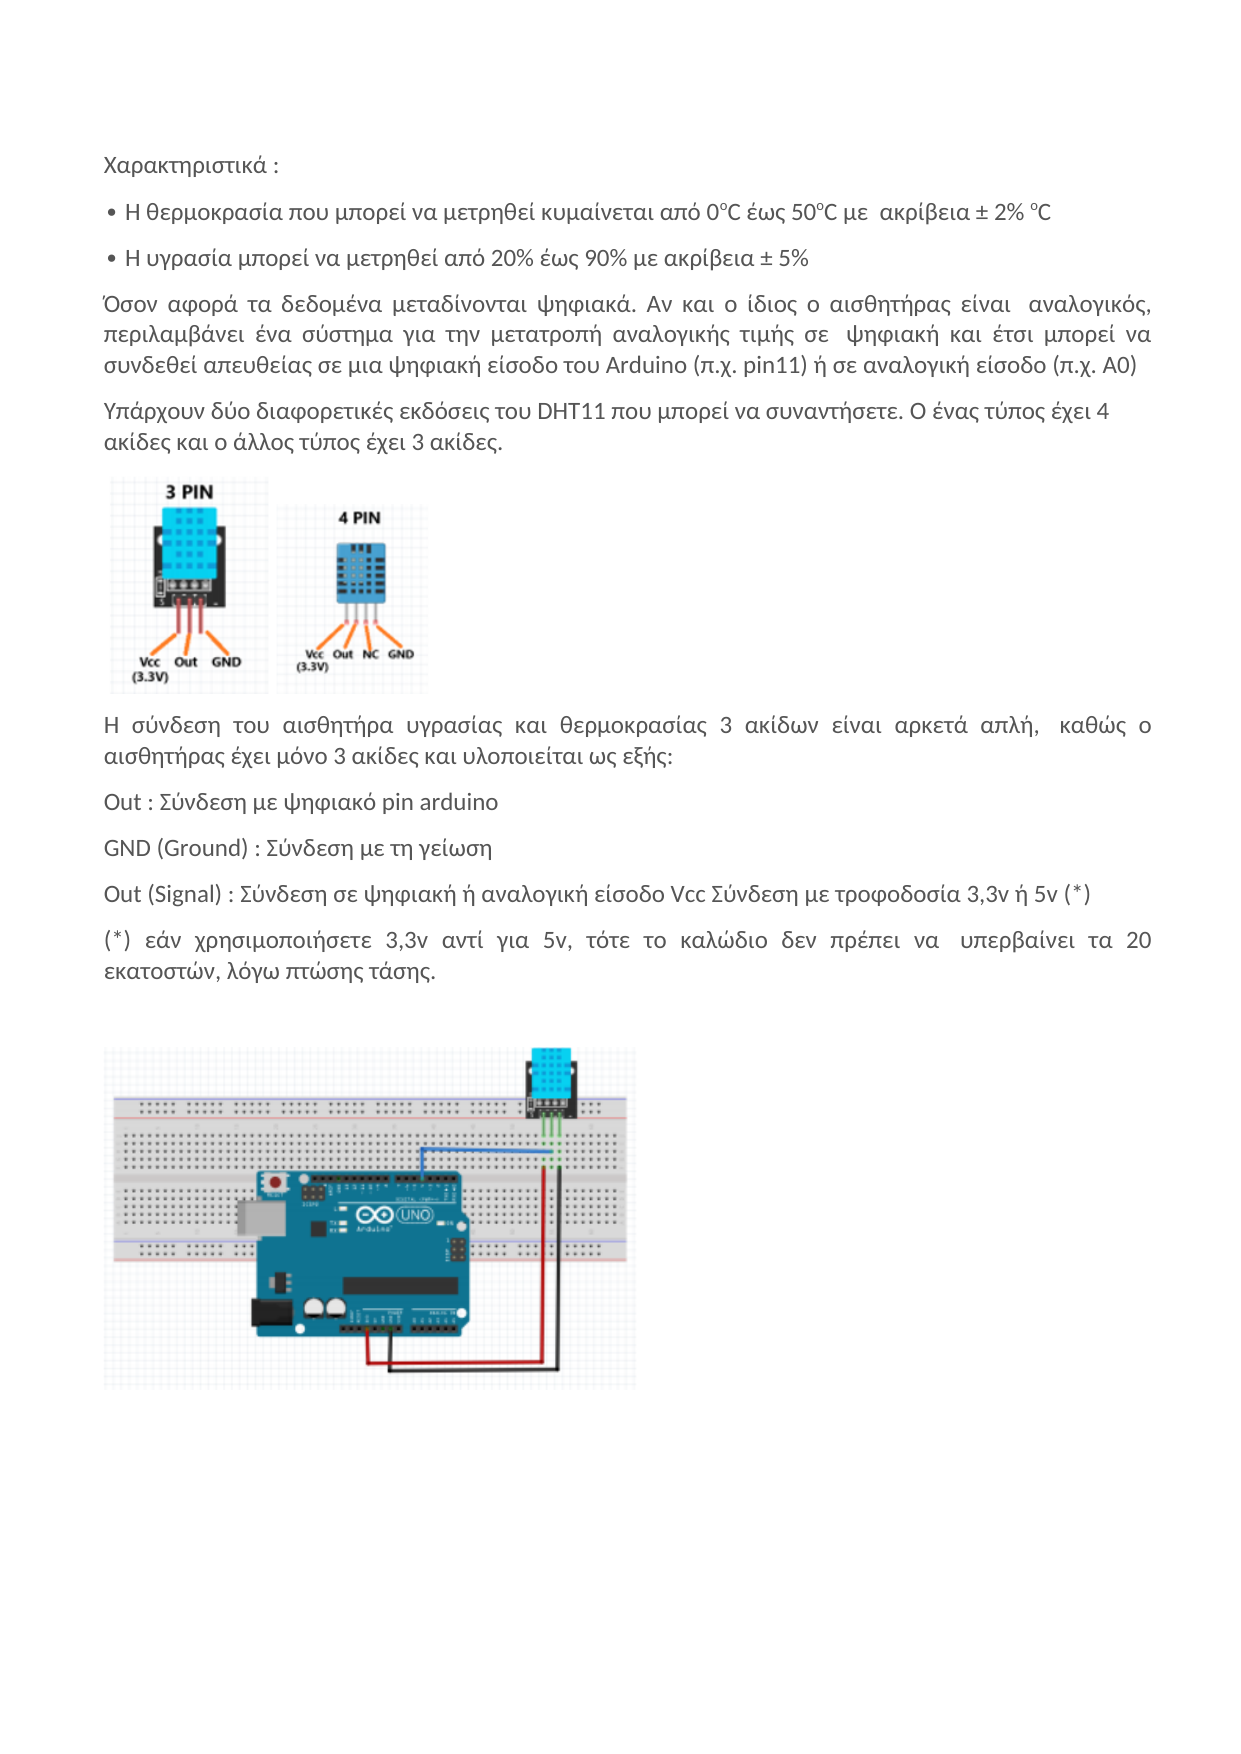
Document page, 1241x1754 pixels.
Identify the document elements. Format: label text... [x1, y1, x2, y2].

text Υπάρχουν δύο διαφορετικές εκδόσεις του DHT11 που μπορεί να συναντήσετε. Ο ένας τύπος έχει 4 ακίδες και ο άλλος τύπος έχει 3 ακίδες. [103, 395, 1152, 456]
text (*) εάν χρησιμοποιήσετε 3,3v αντί για 5v, τότε το καλώδιο δεν πρέπει να υπερβαίνει τα 20 εκατοστών, λόγω πτώσης τάσης. [103, 924, 1152, 986]
text GND (Ground) : Σύνδεση με τη γείωση [103, 832, 1152, 863]
text Όσον αφορά τα δεδομένα μεταδίνονται ψηφιακά. Αν και ο ίδιος ο αισθητήρας είναι αναλογικός, περιλαμβάνει ένα σύστημα για την μετατροπή αναλογικής τιμής σε ψηφιακή και έτσι μπορεί να συνδεθεί απευθείας σε μια ψηφιακή είσοδο του Arduino (π.χ. pin11) ή σε αναλογική είσοδο (π.χ. Α0) [103, 288, 1152, 379]
text ∙ Η υγρασία μπορεί να μετρηθεί από 20% έως 90% με ακρίβεια ± 5% [103, 242, 1152, 272]
text Χαρακτηριστικά : [103, 149, 1152, 180]
text Out : Σύνδεση με ψηφιακό pin arduino [103, 786, 1152, 817]
picture [103, 471, 447, 694]
text ∙ Η θερμοκρασία που μπορεί να μετρηθεί κυμαίνεται από 0οC έως 50οC με ακρίβεια ± 2% οC [103, 196, 1152, 226]
text Η σύνδεση του αισθητήρα υγρασίας και θερμοκρασίας 3 ακίδων είναι αρκετά απλή, καθώς ο αισθητήρας έχει μόνο 3 ακίδες και υλοποιείται ως εξής: [103, 709, 1152, 771]
text Out (Signal) : Σύνδεση σε ψηφιακή ή αναλογική είσοδο Vcc Σύνδεση με τροφοδοσία 3,3v ή 5v (*) [103, 878, 1152, 909]
picture [103, 1047, 637, 1390]
